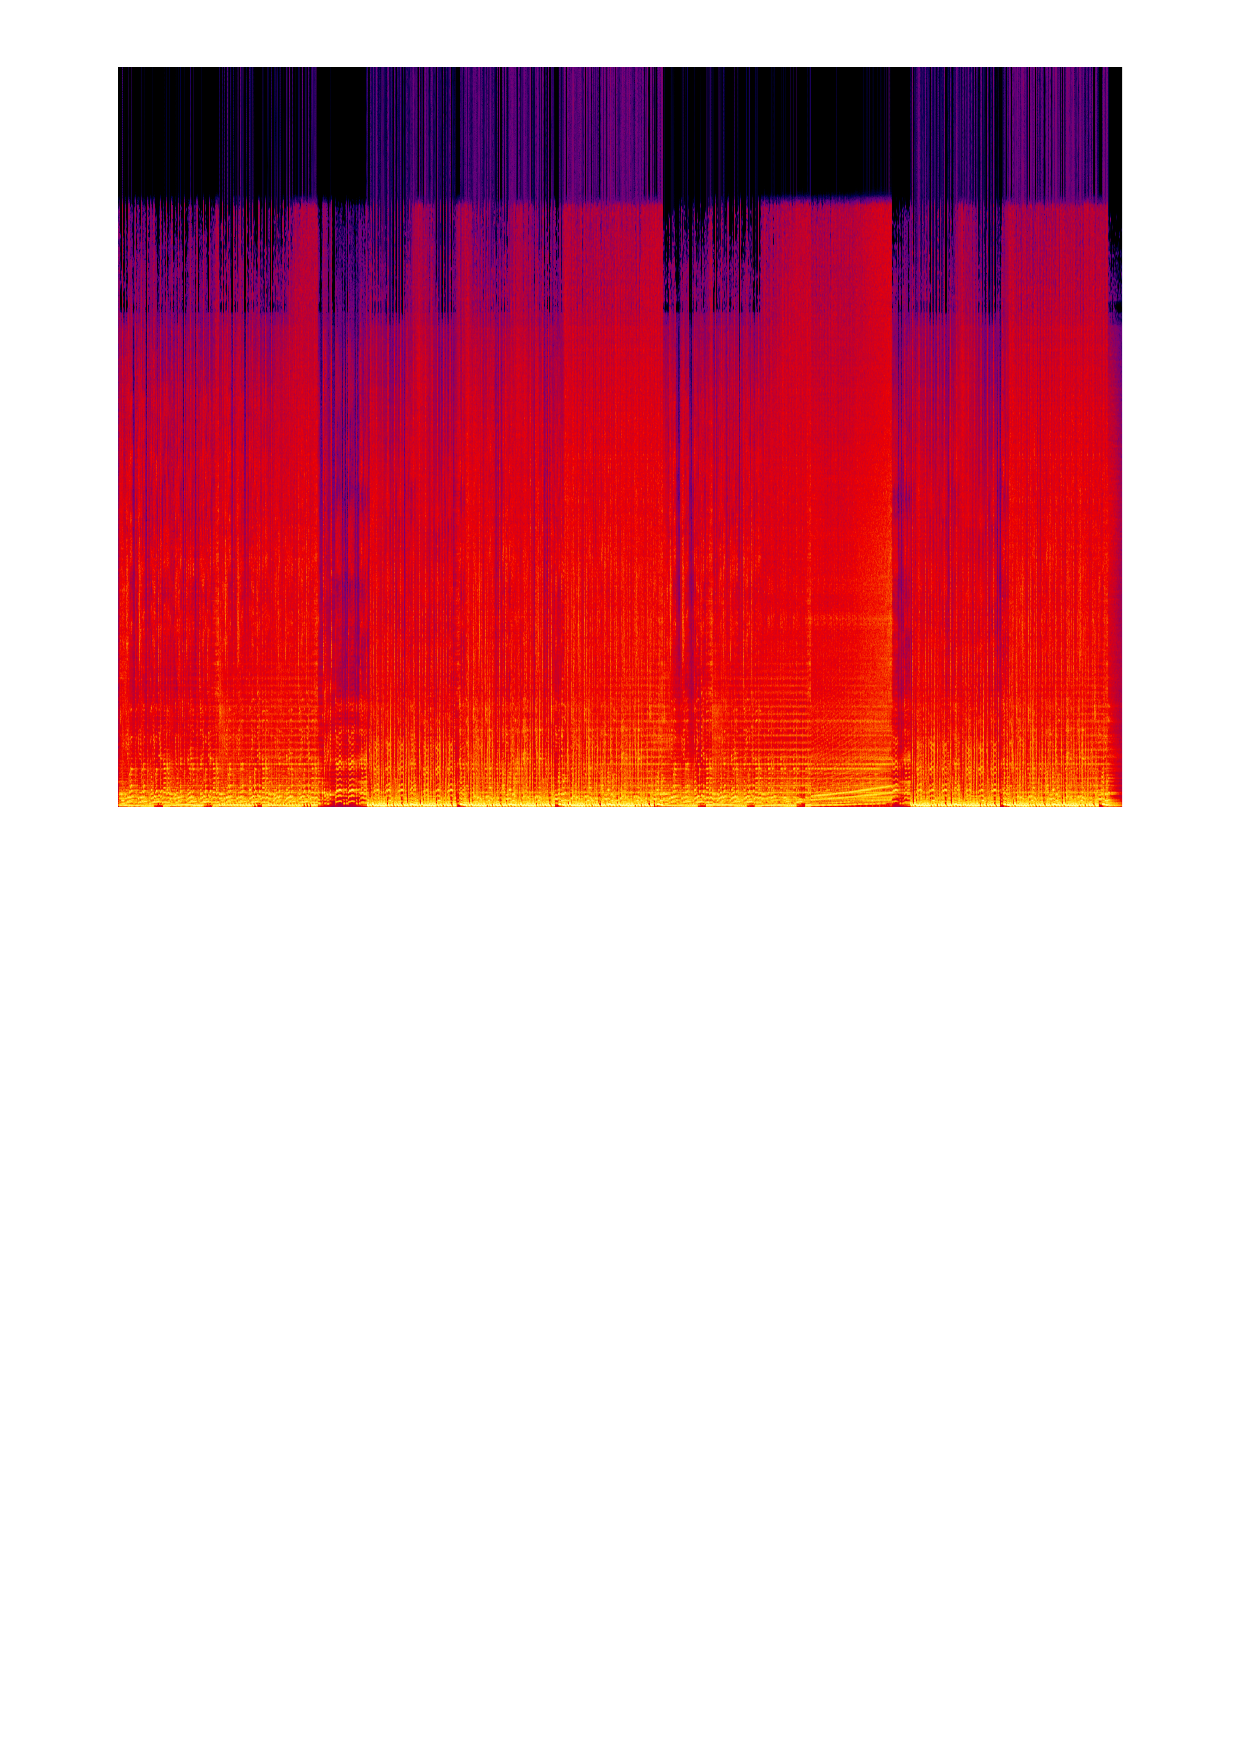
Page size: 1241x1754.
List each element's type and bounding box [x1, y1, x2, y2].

picture [118, 67, 1123, 807]
